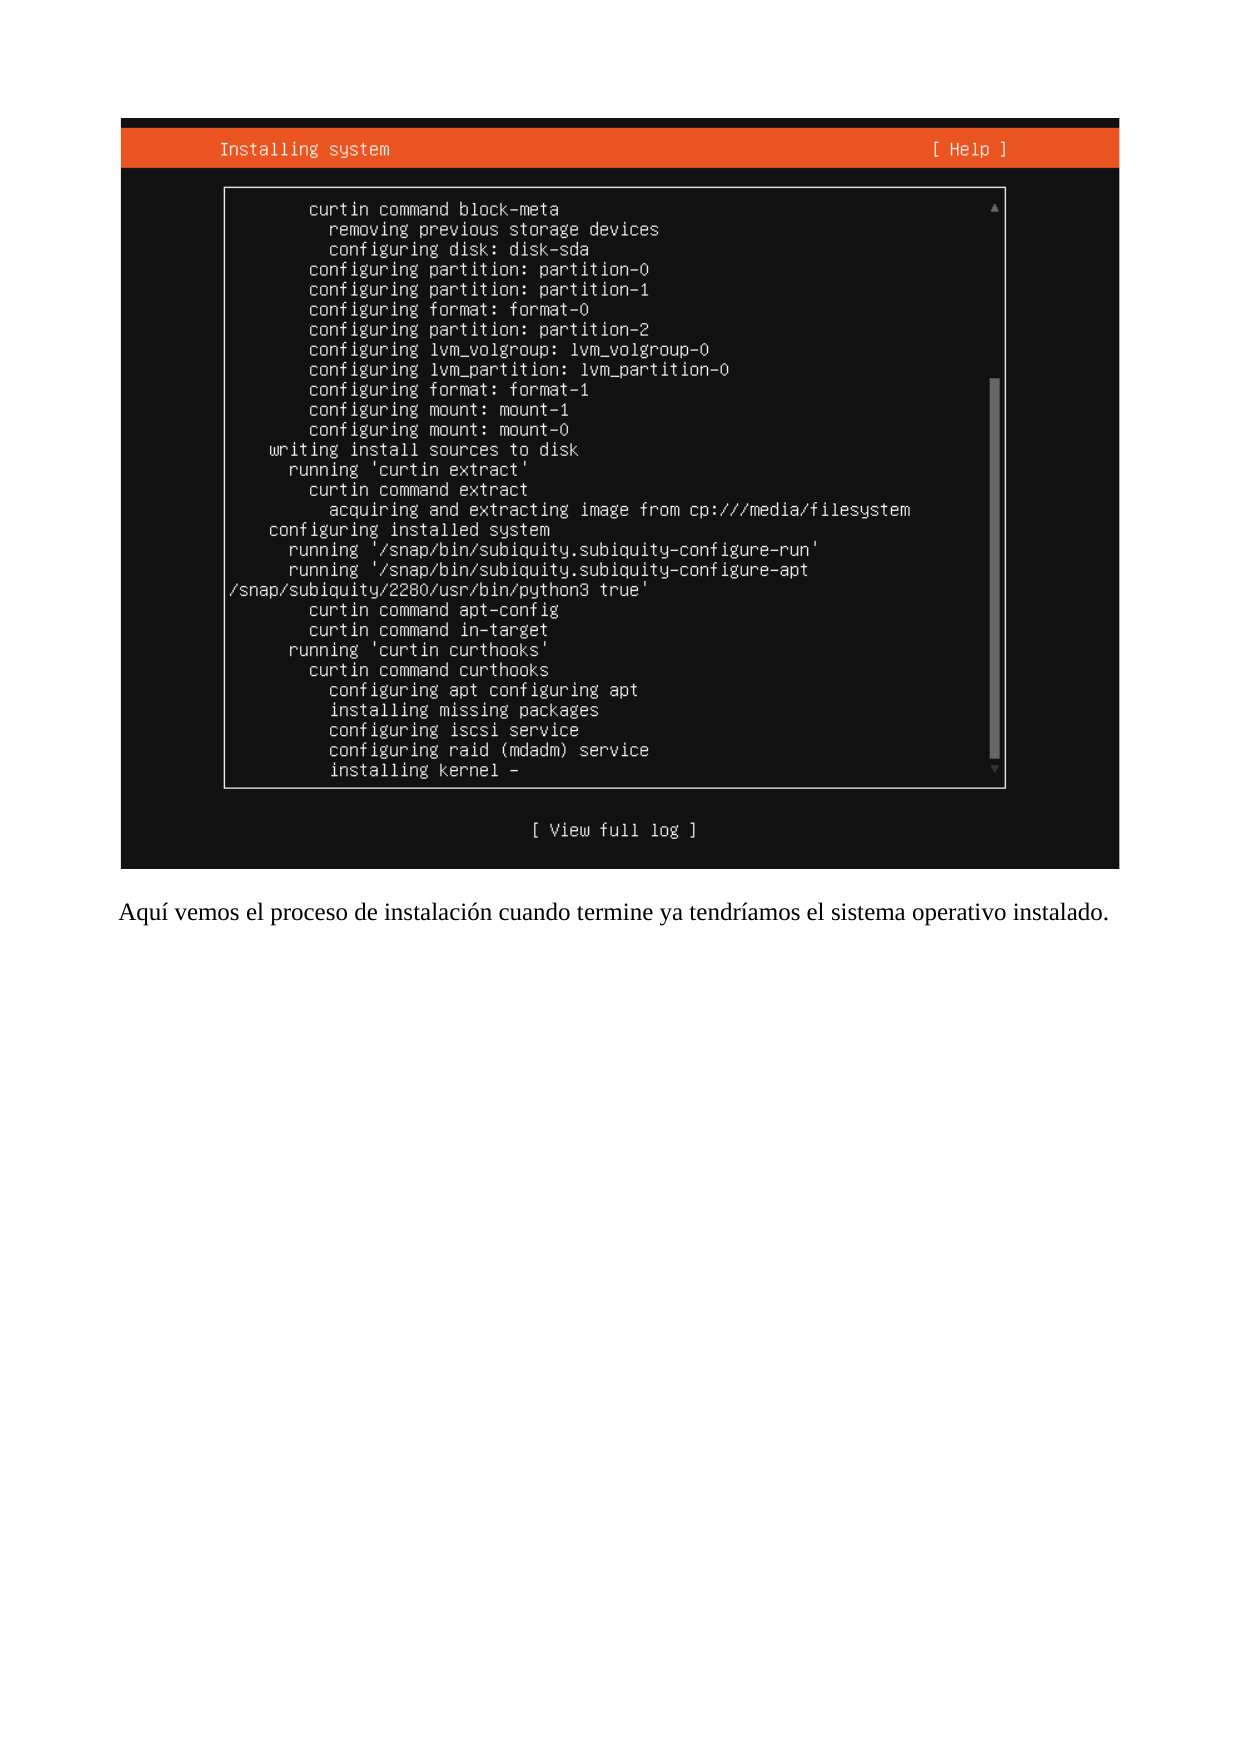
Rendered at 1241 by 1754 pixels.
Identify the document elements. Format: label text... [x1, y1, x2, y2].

picture [120, 118, 1120, 869]
text Aquí vemos el proceso de instalación cuando termine ya tendríamos el sistema operativo instalado. [118, 897, 1122, 926]
